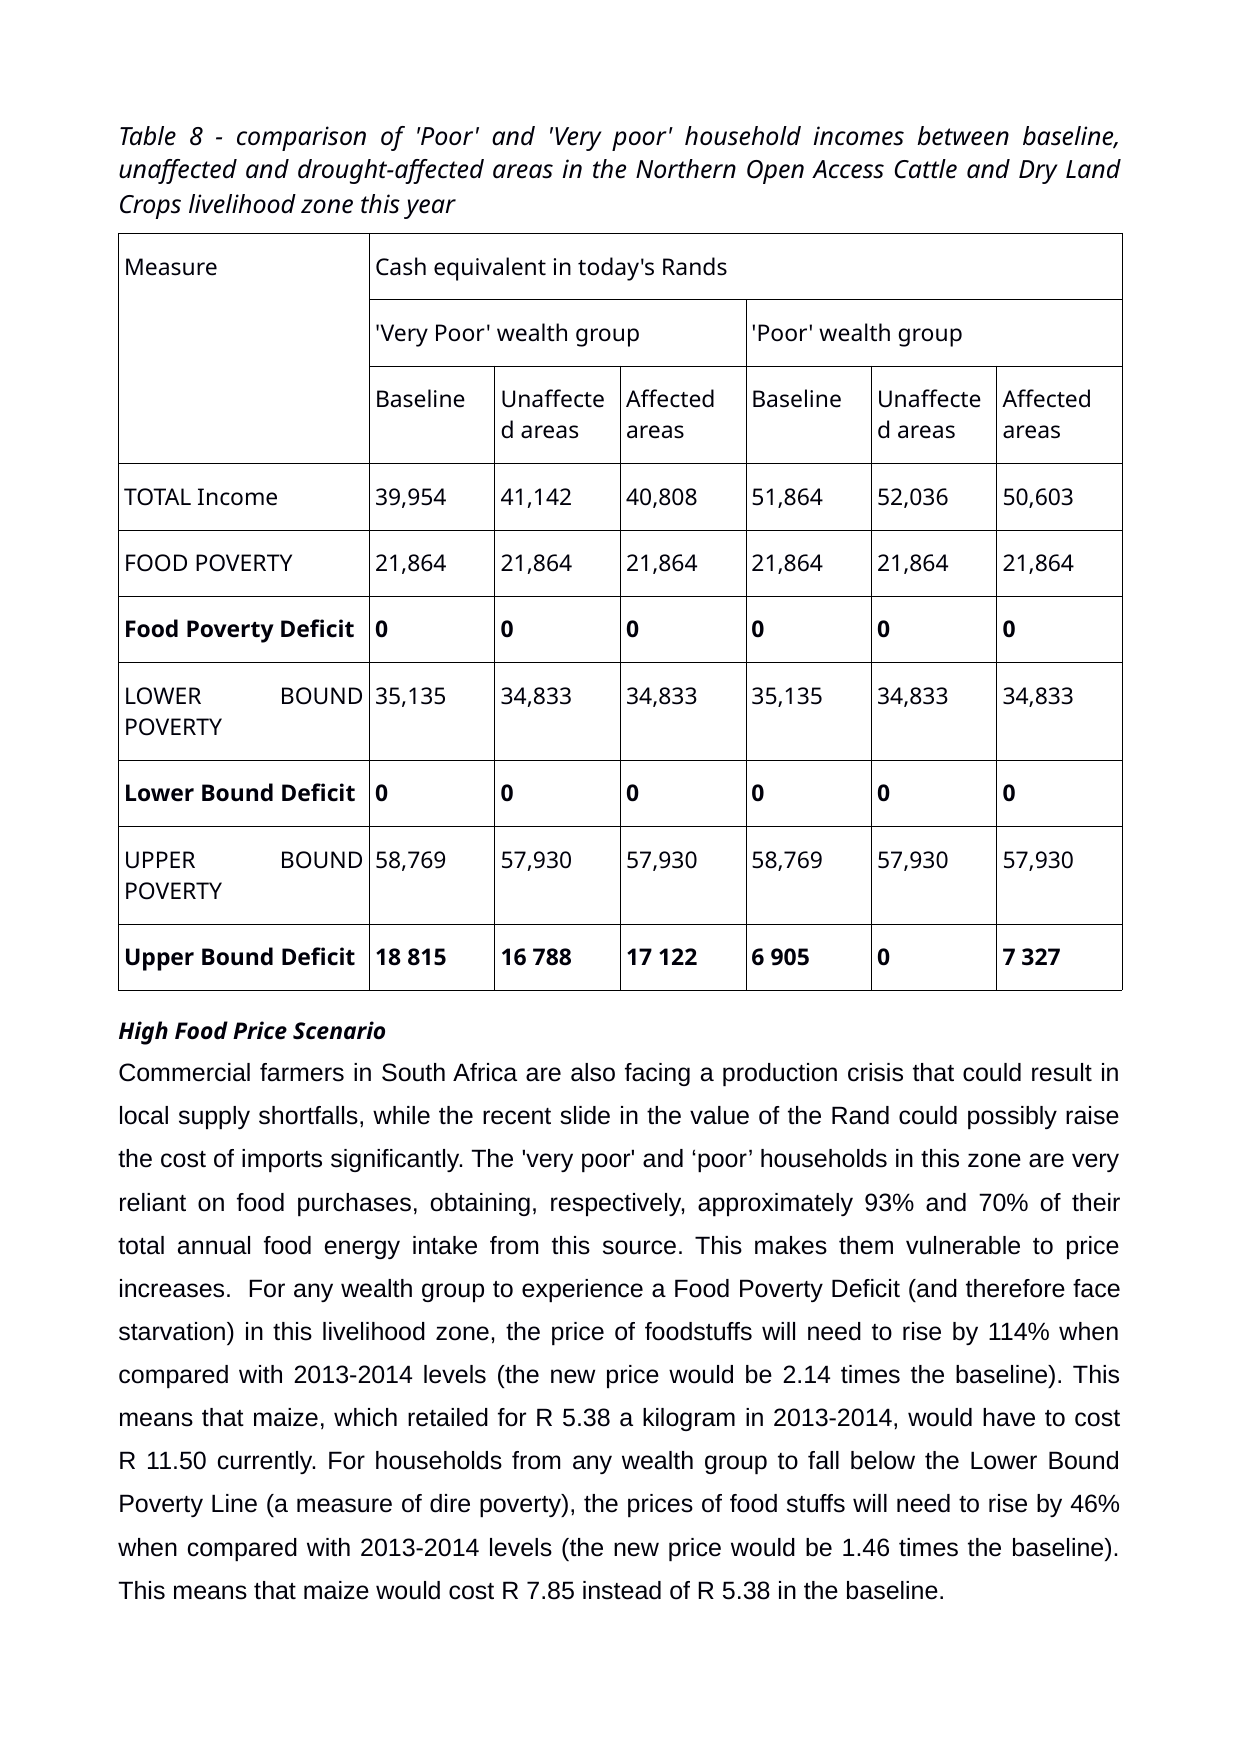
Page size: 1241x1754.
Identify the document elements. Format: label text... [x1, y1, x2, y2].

table_cell 39,954 [370, 464, 494, 529]
table_header Cash equivalent in today's Rands [370, 234, 1122, 299]
table_cell 34,833 [621, 663, 746, 760]
table_cell 50,603 [997, 464, 1122, 529]
table_cell 21,864 [872, 531, 996, 596]
table_cell Unaffected areas [495, 367, 620, 463]
table_cell 0 [621, 597, 746, 662]
table_cell 0 [747, 761, 871, 826]
table_cell 'Poor' wealth group [747, 300, 1122, 366]
table_cell 21,864 [621, 531, 746, 596]
table_cell Baseline [747, 367, 871, 463]
table_cell 0 [997, 761, 1122, 826]
text Commercial farmers in South Africa are also facing a production crisis that could result in local supply shortfalls, while the recent slide in the value of the Rand could possibly raise the cost of imports significantly. The 'very poor' and ‘poor’ households in this zone are very reliant on food purchases, obtaining, respectively, approximately 93% and 70% of their total annual food energy intake from this source. This makes them vulnerable to price increases. For any wealth group to experience a Food Poverty Deficit (and therefore face starvation) in this livelihood zone, the price of foodstuffs will need to rise by 114% when compared with 2013-2014 levels (the new price would be 2.14 times the baseline). This means that maize, which retailed for R 5.38 a kilogram in 2013-2014, would have to cost R 11.50 currently. For households from any wealth group to fall below the Lower Bound Poverty Line (a measure of dire poverty), the prices of food stuffs will need to rise by 46% when compared with 2013-2014 levels (the new price would be 1.46 times the baseline). This means that maize would cost R 7.85 instead of R 5.38 in the baseline. [118, 1058, 1122, 1604]
table_cell 6,905 [747, 925, 871, 990]
table_cell Affected areas [621, 367, 746, 463]
table_cell 57,930 [495, 827, 620, 924]
table_cell 51,864 [747, 464, 871, 529]
table_cell FOOD POVERTY [119, 531, 369, 596]
table_cell UPPER BOUND POVERTY [119, 827, 369, 924]
table_cell 0 [872, 761, 996, 826]
table_cell Baseline [370, 367, 494, 463]
text Table 8 - comparison of 'Poor' and 'Very poor' household incomes between baseline, unaffected and drought-affected areas in the Northern Open Access Cattle and Dry Land Crops livelihood zone this year [118, 118, 1122, 220]
table_cell 0 [621, 761, 746, 826]
table_cell TOTAL Income [119, 464, 369, 529]
table_cell 'Very Poor' wealth group [370, 300, 746, 366]
table_cell 40,808 [621, 464, 746, 529]
table_cell 0 [495, 761, 620, 826]
table_cell 17,122 [621, 925, 746, 990]
table_cell 21,864 [747, 531, 871, 596]
table_header Measure [119, 234, 369, 463]
table_cell 57,930 [621, 827, 746, 924]
table_cell LOWER BOUND POVERTY [119, 663, 369, 760]
table_cell Affected areas [997, 367, 1122, 463]
table_cell 35,135 [370, 663, 494, 760]
table_cell 0 [872, 597, 996, 662]
table_cell 16,788 [495, 925, 620, 990]
table_cell 0 [872, 925, 996, 990]
table_cell 0 [997, 597, 1122, 662]
table_cell 52,036 [872, 464, 996, 529]
table_cell 0 [370, 761, 494, 826]
table_cell 34,833 [997, 663, 1122, 760]
table_cell 18,815 [370, 925, 494, 990]
table_cell 0 [495, 597, 620, 662]
table_cell 58,769 [747, 827, 871, 924]
table_cell 0 [747, 597, 871, 662]
table_cell 7,327 [997, 925, 1122, 990]
table_cell 57,930 [872, 827, 996, 924]
subtitle High Food Price Scenario [118, 1015, 1122, 1046]
table_cell 21,864 [997, 531, 1122, 596]
table_cell 58,769 [370, 827, 494, 924]
table_cell 0 [370, 597, 494, 662]
table_cell Upper Bound Deficit [119, 925, 369, 990]
table_cell 57,930 [997, 827, 1122, 924]
table_cell 21,864 [370, 531, 494, 596]
table_cell 41,142 [495, 464, 620, 529]
table_cell 35,135 [747, 663, 871, 760]
table_cell 34,833 [872, 663, 996, 760]
table_cell 34,833 [495, 663, 620, 760]
table_cell Unaffected areas [872, 367, 996, 463]
table_cell 21,864 [495, 531, 620, 596]
table_cell Lower Bound Deficit [119, 761, 369, 826]
table_cell Food Poverty Deficit [119, 597, 369, 662]
